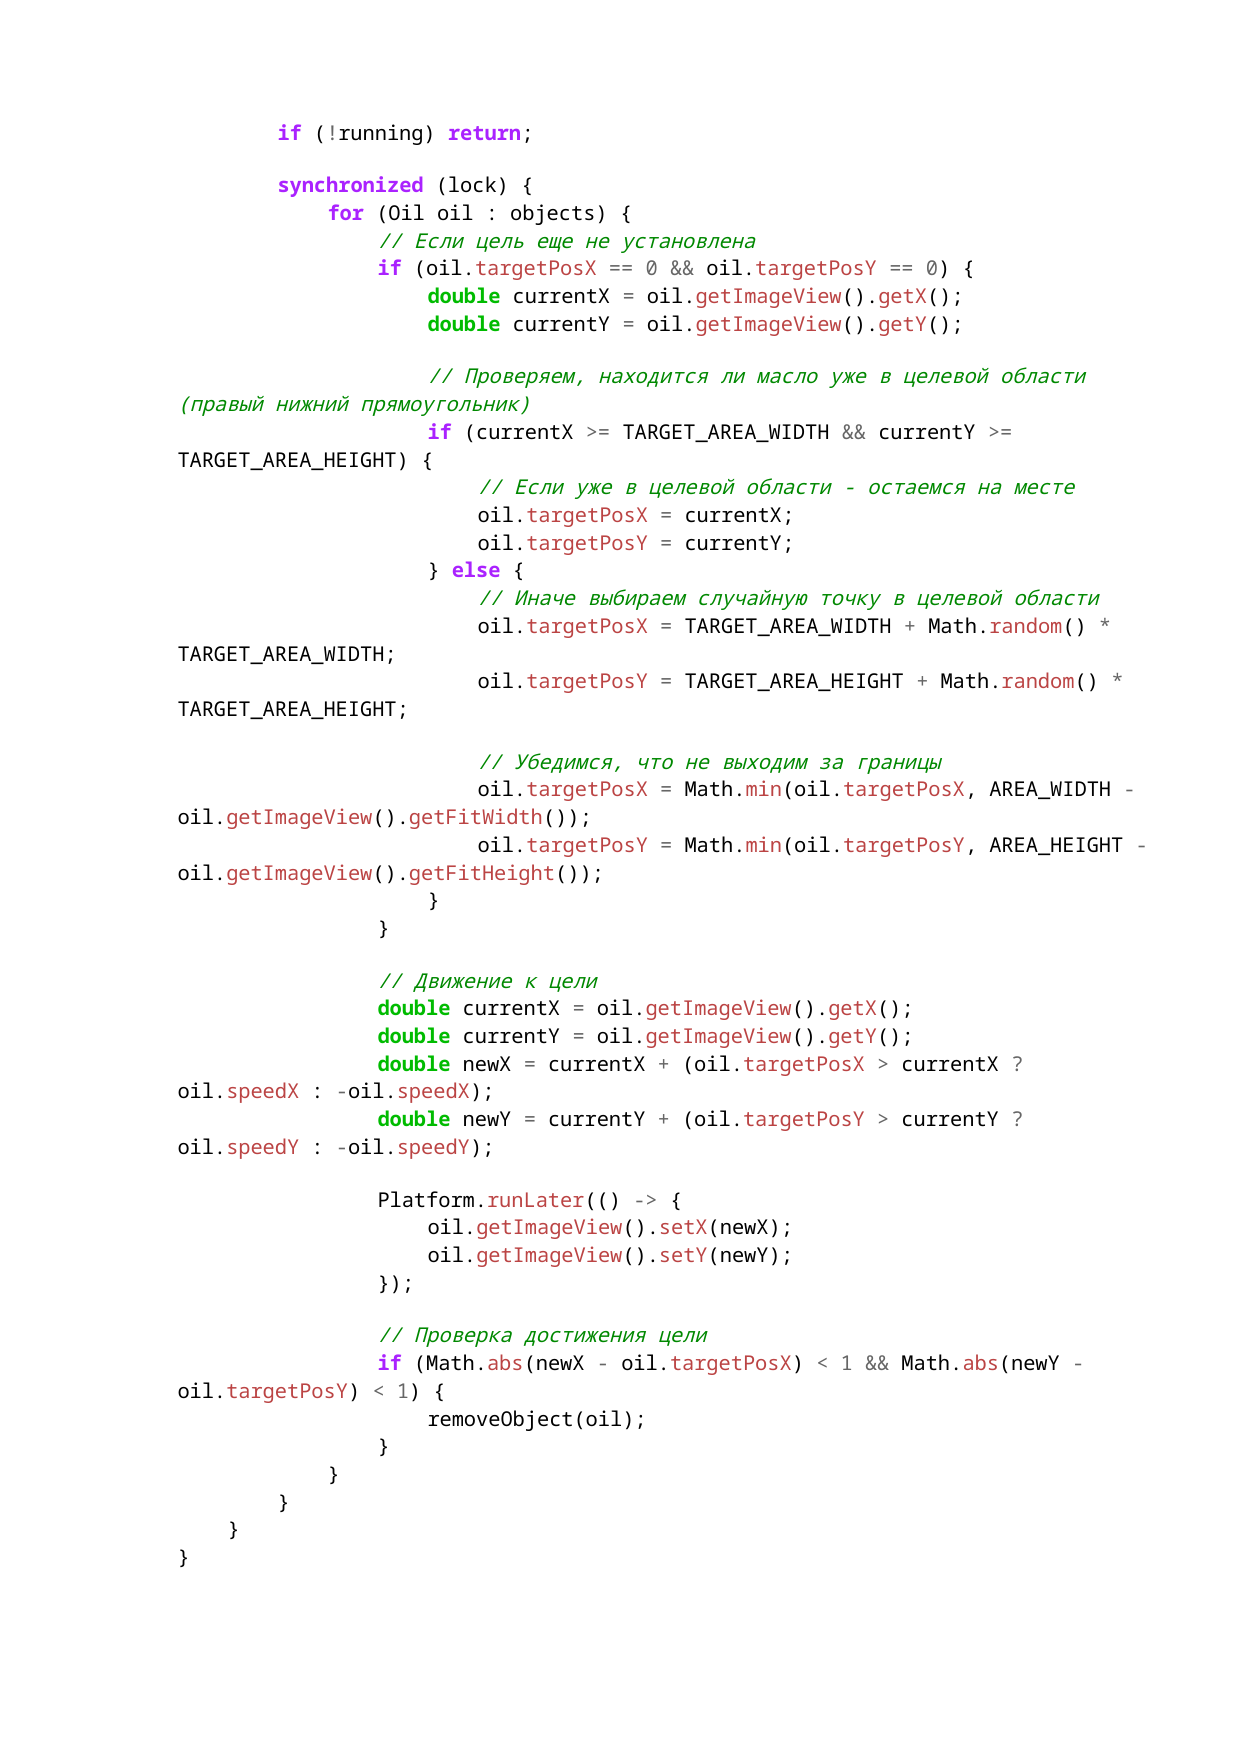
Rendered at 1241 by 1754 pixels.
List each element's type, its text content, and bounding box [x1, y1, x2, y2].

text } [177, 1459, 1152, 1487]
text oil.targetPosX = TARGET_AREA_WIDTH + Math.random() * TARGET_AREA_WIDTH; [177, 611, 1152, 667]
text if (!running) return; [177, 118, 1152, 146]
text // Если уже в целевой области - остаемся на месте [177, 473, 1152, 501]
text } [177, 1543, 1152, 1570]
text double currentY = oil.getImageView().getY(); [177, 1022, 1152, 1049]
text } [177, 1515, 1152, 1543]
text double newX = currentX + (oil.targetPosX > currentX ? oil.speedX : -oil.speedX); [177, 1049, 1152, 1105]
text } else { [177, 556, 1152, 584]
text } [177, 886, 1152, 913]
text double currentX = oil.getImageView().getX(); [177, 994, 1152, 1022]
text for (Oil oil : objects) { [177, 198, 1152, 226]
text oil.targetPosY = TARGET_AREA_HEIGHT + Math.random() * TARGET_AREA_HEIGHT; [177, 667, 1152, 722]
text double currentX = oil.getImageView().getX(); [177, 282, 1152, 309]
text if (Math.abs(newX - oil.targetPosX) < 1 && Math.abs(newY - oil.targetPosY) < 1) { [177, 1349, 1152, 1404]
text // Движение к цели [177, 966, 1152, 994]
text // Иначе выбираем случайную точку в целевой области [177, 584, 1152, 611]
text } [177, 913, 1152, 941]
text removeObject(oil); [177, 1404, 1152, 1432]
text oil.targetPosY = currentY; [177, 528, 1152, 556]
text double currentY = oil.getImageView().getY(); [177, 309, 1152, 337]
text Platform.runLater(() -> { [177, 1185, 1152, 1213]
text // Проверка достижения цели [177, 1321, 1152, 1349]
text if (currentX >= TARGET_AREA_WIDTH && currentY >= TARGET_AREA_HEIGHT) { [177, 417, 1152, 473]
text // Убедимся, что не выходим за границы [177, 747, 1152, 775]
text oil.getImageView().setY(newY); [177, 1241, 1152, 1268]
text // Проверяем, находится ли масло уже в целевой области (правый нижний прямоугольник) [177, 362, 1152, 417]
text } [177, 1487, 1152, 1515]
text } [177, 1432, 1152, 1459]
text synchronized (lock) { [177, 171, 1152, 198]
text }); [177, 1268, 1152, 1296]
text double newY = currentY + (oil.targetPosY > currentY ? oil.speedY : -oil.speedY); [177, 1105, 1152, 1160]
text // Если цель еще не установлена [177, 226, 1152, 254]
text oil.getImageView().setX(newX); [177, 1213, 1152, 1241]
text oil.targetPosX = Math.min(oil.targetPosX, AREA_WIDTH - oil.getImageView().getFitWidth()); [177, 775, 1152, 830]
text if (oil.targetPosX == 0 && oil.targetPosY == 0) { [177, 254, 1152, 282]
text oil.targetPosY = Math.min(oil.targetPosY, AREA_HEIGHT - oil.getImageView().getFitHeight()); [177, 830, 1152, 886]
text oil.targetPosX = currentX; [177, 501, 1152, 528]
